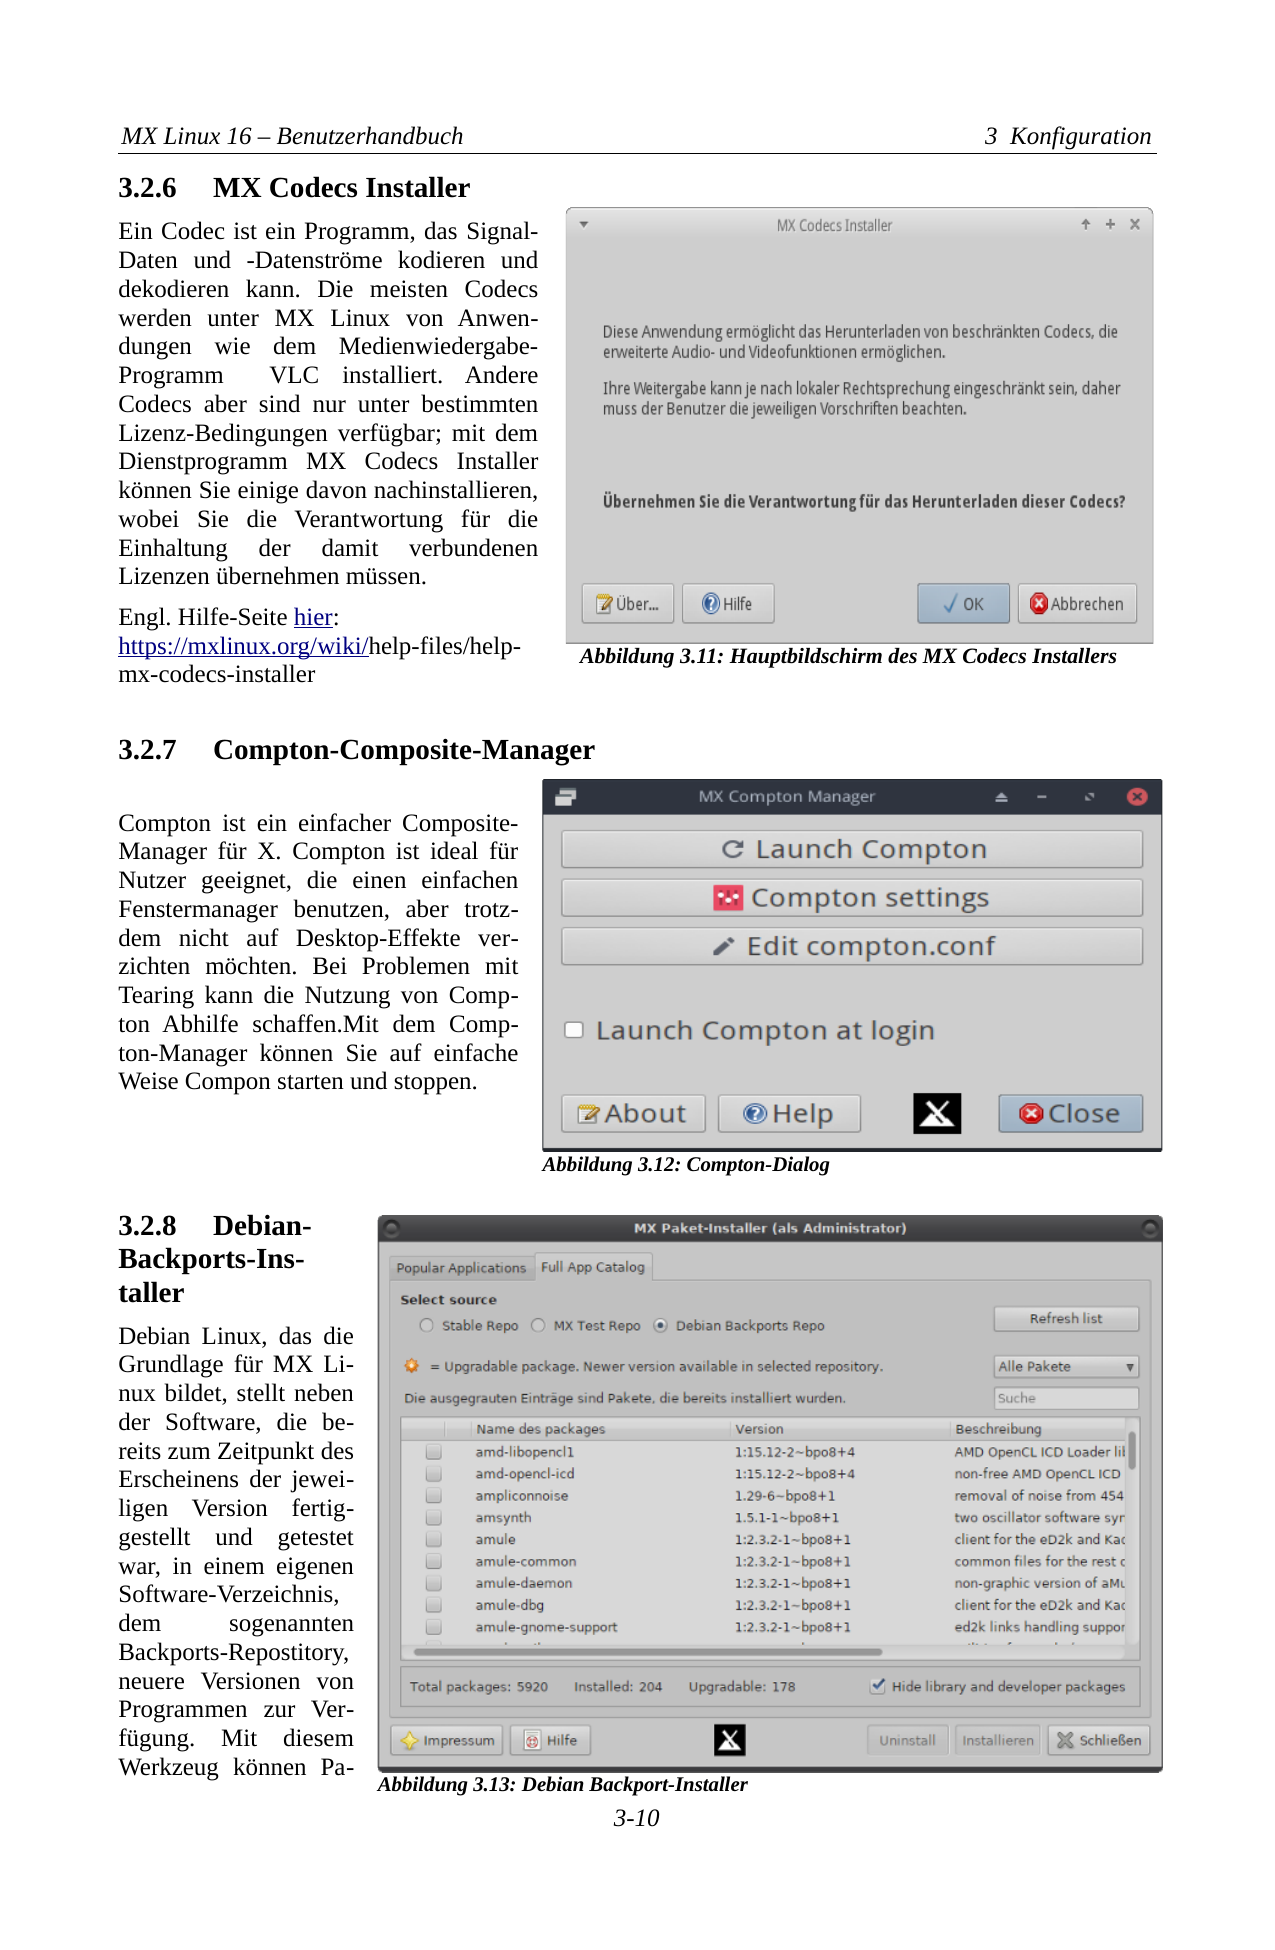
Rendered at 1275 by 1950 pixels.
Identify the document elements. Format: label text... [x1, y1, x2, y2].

subtitle 3.2.8 Debian-Back­ports-Ins­taller [118, 1203, 1163, 1308]
text Abbildung 3.12: Compton-Dialog [542, 1152, 1162, 1176]
text Abbildung 3.11: Hauptbildschirm des MX Codecs Installers [580, 213, 1167, 668]
text Ein Codec ist ein Programm, das Signal-Daten und -Datenströme kodieren und dekodieren kann. Die meis­ten Codecs werden unter MX Linux von Anwen­dungen wie dem Medienwiedergabe-Programm VLC ins­talliert. Andere Codecs aber sind nur unter be­stimmten Lizenz-Bedingungen verfügbar; mit dem Dienst­programm MX Codecs Installer können Sie ei­ni­ge davon nachinstallieren, wobei Sie die Verant­wortung für die Einhaltung der damit verbundenen Lizenzen übernehmen müssen. [118, 216, 565, 590]
subtitle 3.2.6 MX Codecs Installer [118, 171, 1167, 213]
text Debian Linux, das die Grundlage für MX Li­nux bildet, stellt neben der Software, die be­reits zum Zeitpunkt des Erscheinens der jewei­ligen Version fertig­gestellt und getestet war, in einem eigenen Software-Verzeichnis, dem sogenannten Back­ports-Repostitory, neuere Versionen von Program­men zur Ver­fügung. Mit diesem Wer­kzeug können Pa­ [118, 1321, 378, 1781]
subtitle 3.2.7 Compton-Composite-Manager [118, 732, 1157, 766]
text Compton ist ein einfacher Composite-Ma­nager für X. Compton ist ideal für Nut­zer geeignet, die einen einfachen Fenstermanager benutzen, aber trotz­dem nicht auf Desktop-Effekte ver­zichten möchten. Bei Problemen mit Tear­ing kann die Nutzung von Comp­ton Abhilfe schaffen.Mit dem Comp­ton-Manager können Sie auf einfache Weise Compon starten und stoppen. [118, 808, 542, 1095]
picture [377, 1215, 1163, 1773]
text [542, 767, 1162, 779]
text Abbildung 3.13: Debian Backport-Installer [378, 1773, 1163, 1796]
text Engl. Hilfe-Seite hier: https://mxlinux.org/wiki/help-files/help-mx-codecs-installer [118, 602, 1157, 688]
picture [542, 779, 1163, 1152]
picture [565, 207, 1154, 644]
